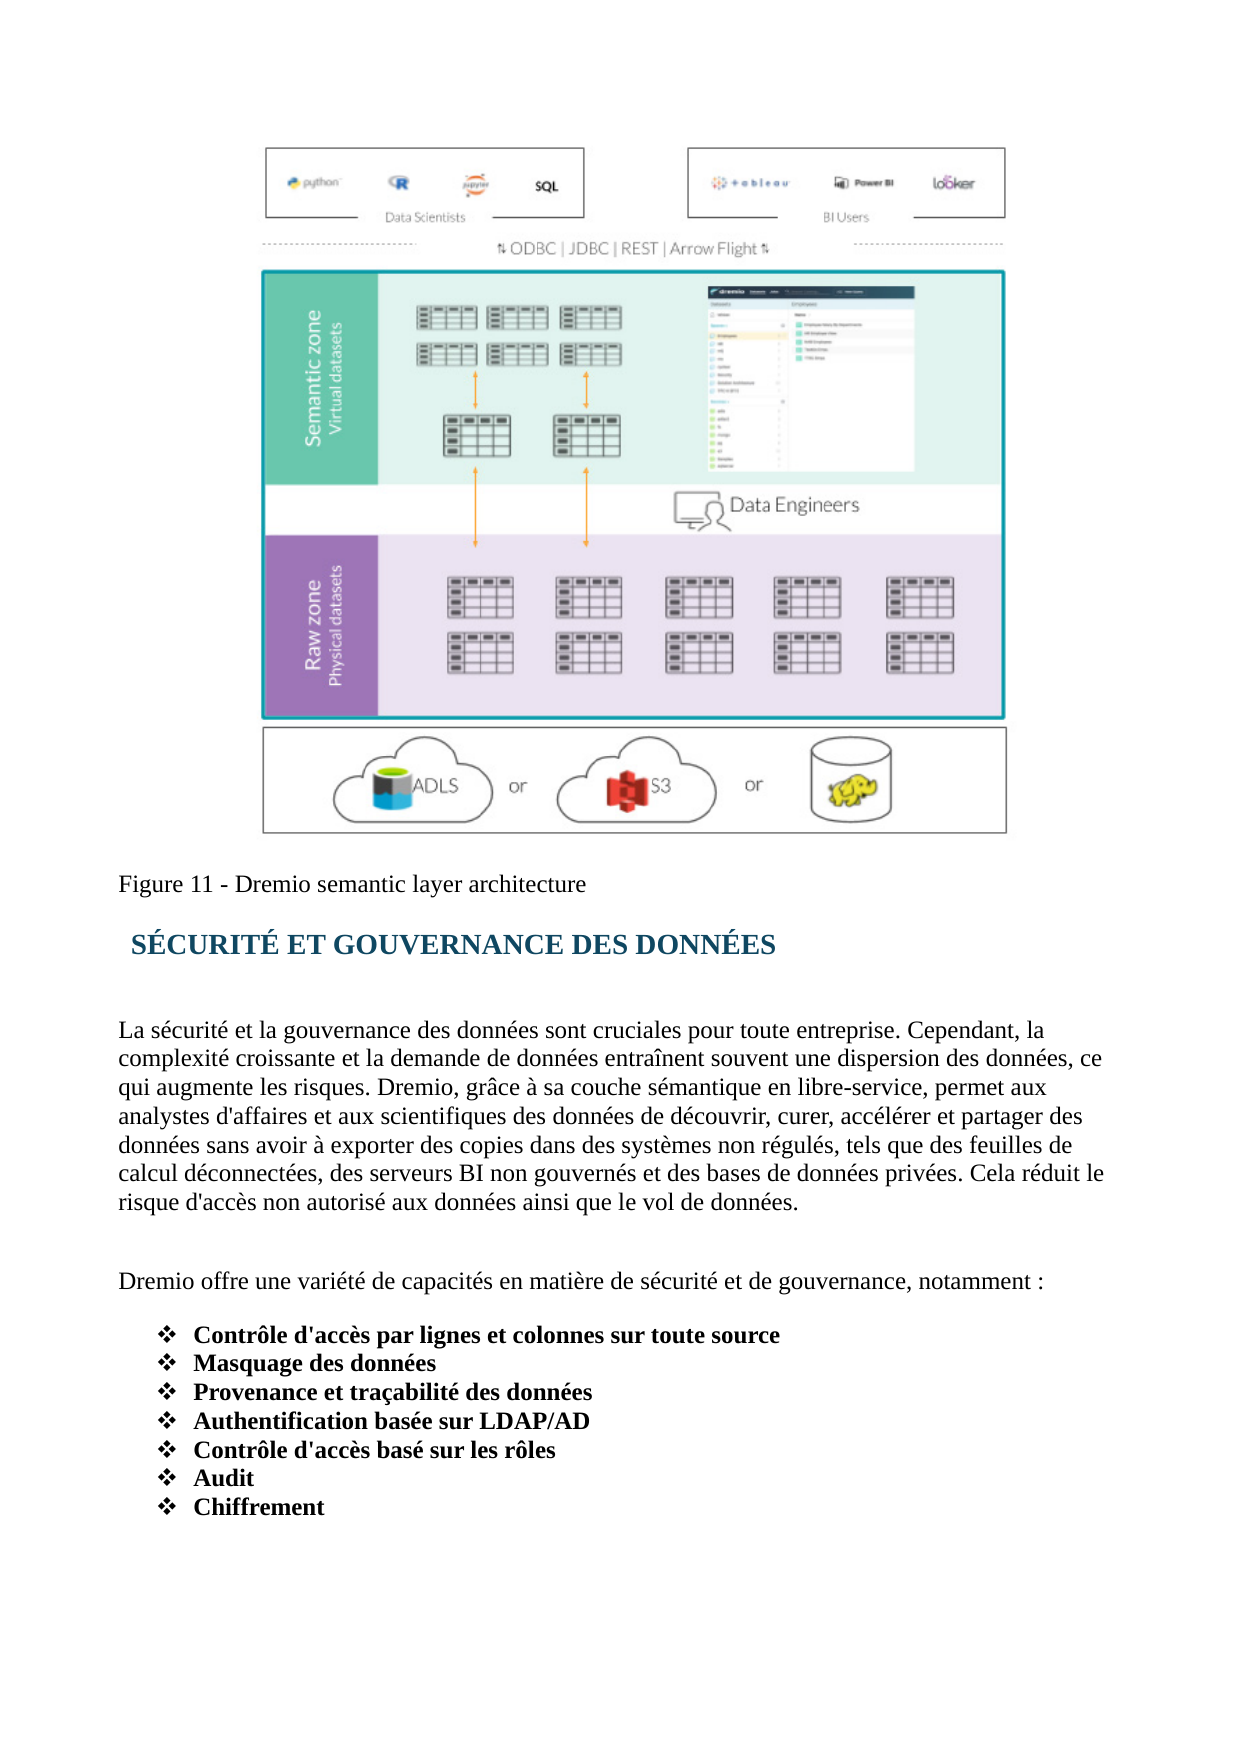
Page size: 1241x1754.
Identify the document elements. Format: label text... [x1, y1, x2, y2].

subtitle SÉCURITÉ ET GOUVERNANCE DES DONNÉES [118, 927, 1122, 960]
list Contrôle d'accès basé sur les rôles [156, 1435, 1122, 1463]
list Authentification basée sur LDAP/AD [156, 1406, 1122, 1435]
list Provenance et traçabilité des données [156, 1377, 1122, 1406]
list Audit [156, 1463, 1122, 1492]
list Chiffrement [156, 1492, 1122, 1521]
picture [137, 118, 1112, 864]
text La sécurité et la gouvernance des données sont cruciales pour toute entreprise. Cependant, la complexité croissante et la demande de données entraînent souvent une dispersion des données, ce qui augmente les risques. Dremio, grâce à sa couche sémantique en libre-service, permet aux analystes d'affaires et aux scientifiques des données de découvrir, curer, accélérer et partager des données sans avoir à exporter des copies dans des systèmes non régulés, tels que des feuilles de calcul déconnectées, des serveurs BI non gouvernés et des bases de données privées. Cela réduit le risque d'accès non autorisé aux données ainsi que le vol de données. [118, 1015, 1122, 1216]
text Dremio offre une variété de capacités en matière de sécurité et de gouvernance, notamment : [118, 1266, 1122, 1295]
text Figure 11 - Dremio semantic layer architecture [118, 118, 1122, 898]
list Masquage des données [156, 1348, 1122, 1377]
list Contrôle d'accès par lignes et colonnes sur toute source [156, 1320, 1122, 1348]
